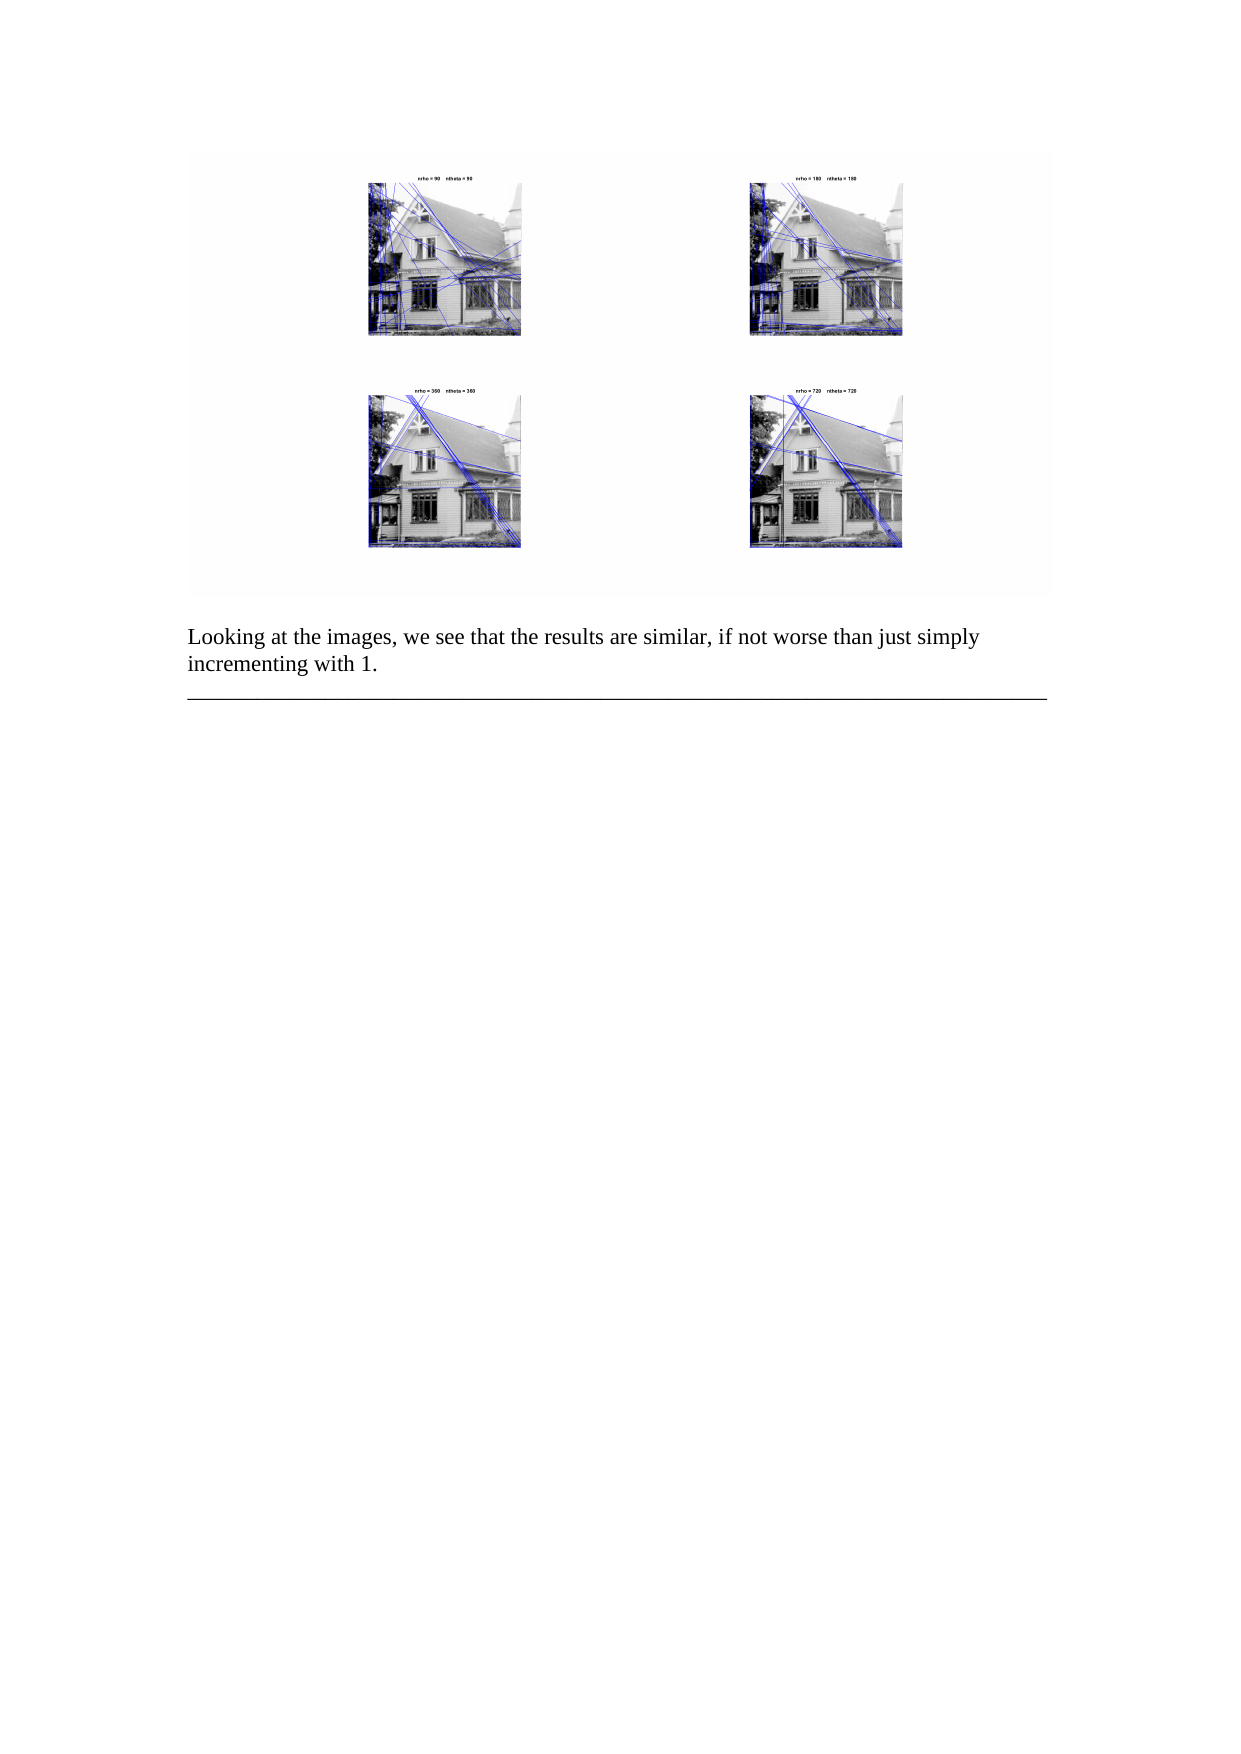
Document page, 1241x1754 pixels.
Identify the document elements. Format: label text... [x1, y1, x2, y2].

picture [187, 150, 1053, 597]
text Looking at the images, we see that the results are similar, if not worse than just simply incrementing with 1. [187, 623, 1053, 676]
text ___________________________________________________________________________ [187, 676, 1053, 702]
